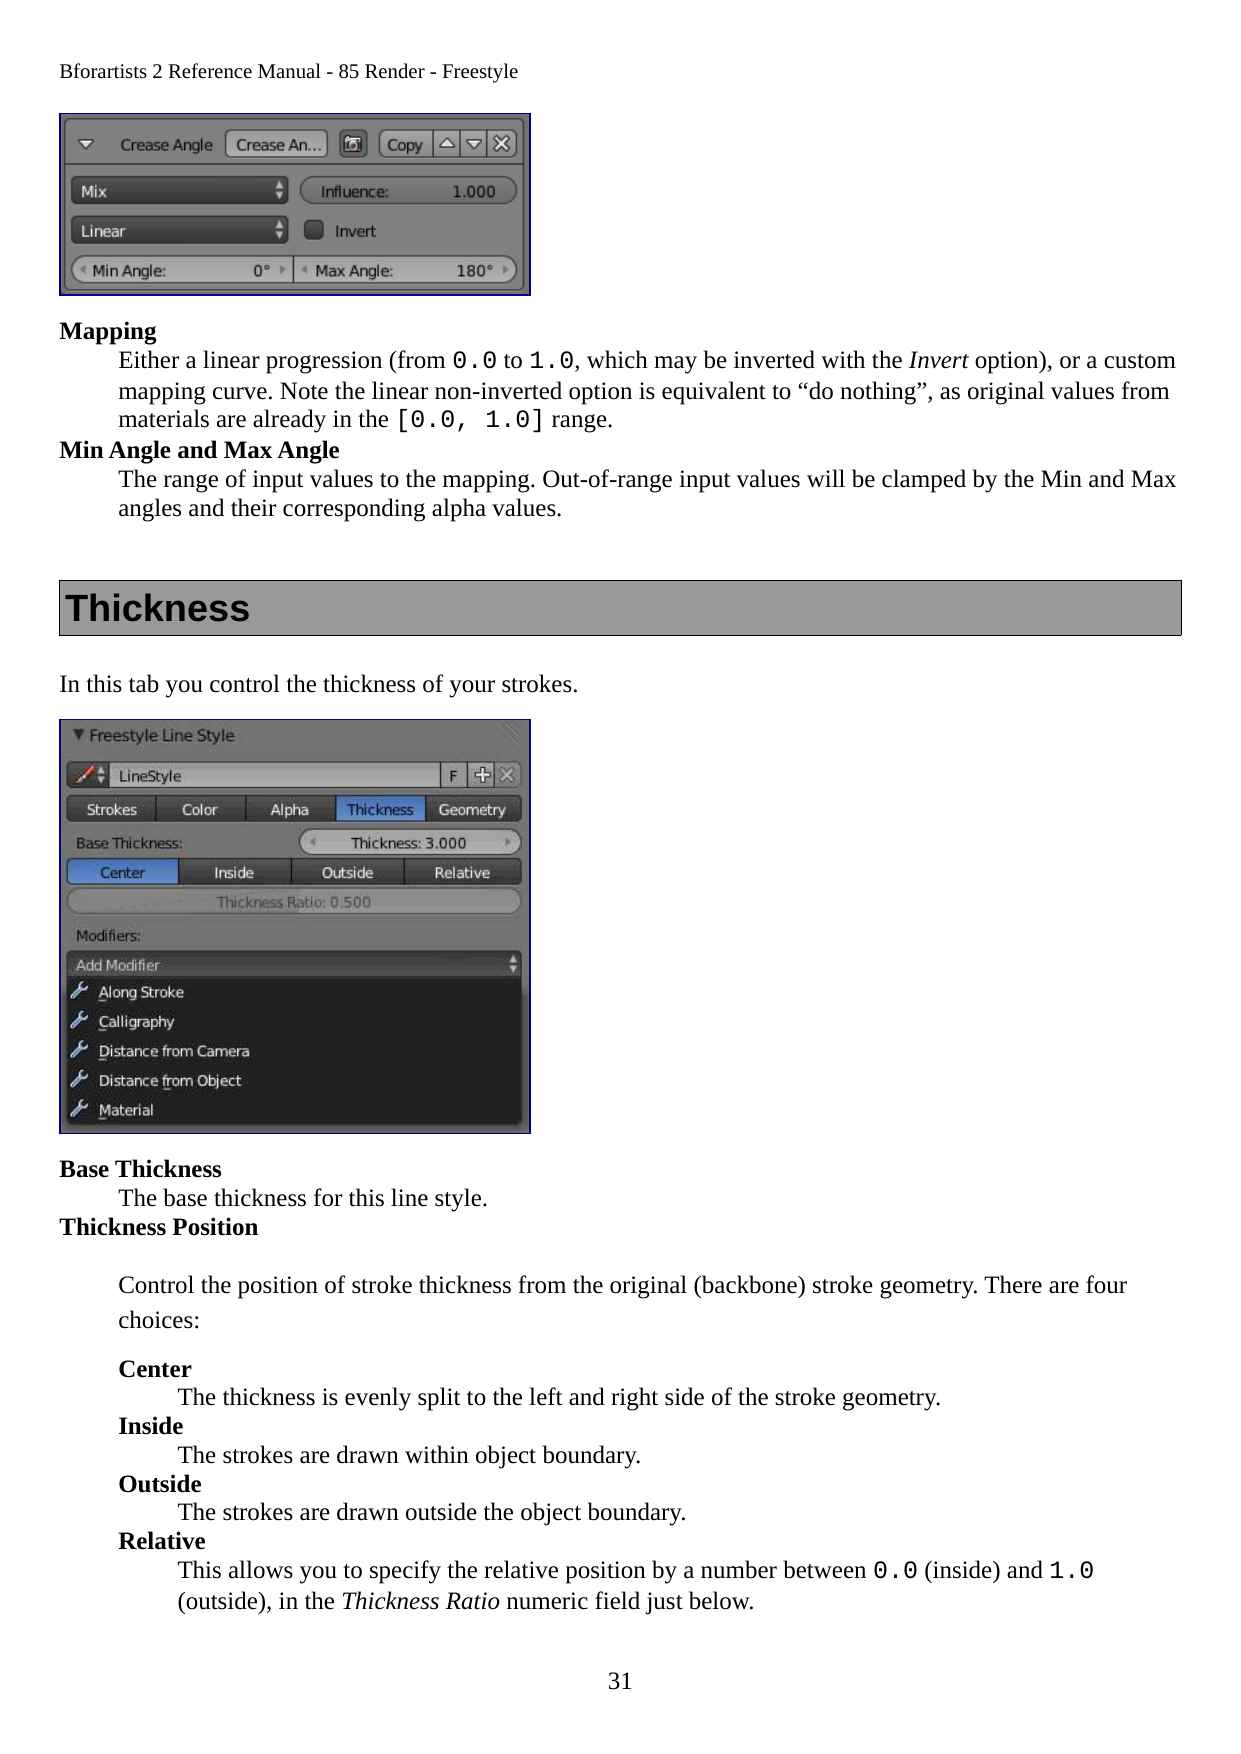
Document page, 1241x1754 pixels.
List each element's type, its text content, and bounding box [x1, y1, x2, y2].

subtitle Min Angle and Max Angle [59, 435, 1181, 464]
subtitle Mapping [59, 316, 1181, 345]
subtitle Outside [118, 1469, 1181, 1497]
subtitle Thickness Position [59, 1212, 1181, 1241]
subtitle Base Thickness [59, 1154, 1181, 1183]
text Control the position of stroke thickness from the original (backbone) stroke geometry. There are four choices: [118, 1270, 1181, 1333]
picture [61, 114, 529, 294]
list The range of input values to the mapping. Out-of-range input values will be clamped by the Min and Max angles and their corresponding alpha values. [118, 464, 1181, 522]
list This allows you to specify the relative position by a number between 0.0 (inside) and 1.0 (outside), in the Thickness Ratio numeric field just below. [177, 1555, 1181, 1614]
subtitle Relative [118, 1526, 1181, 1555]
list The strokes are drawn within object boundary. [177, 1440, 1181, 1469]
list The strokes are drawn outside the object boundary. [177, 1497, 1181, 1526]
text In this tab you control the thickness of your strokes. [59, 669, 1181, 698]
list The base thickness for this line style. [118, 1183, 1181, 1212]
subtitle Inside [118, 1411, 1181, 1440]
table_header Thickness [60, 581, 1181, 635]
picture [61, 720, 529, 1133]
subtitle Center [118, 1354, 1181, 1382]
list The thickness is evenly split to the left and right side of the stroke geometry. [177, 1382, 1181, 1411]
list Either a linear progression (from 0.0 to 1.0, which may be inverted with the Invert option), or a custom mapping curve. Note the linear non-inverted option is equivalent to “do nothing”, as original values from materials are already in the [0.0, 1.0] range. [118, 345, 1181, 435]
